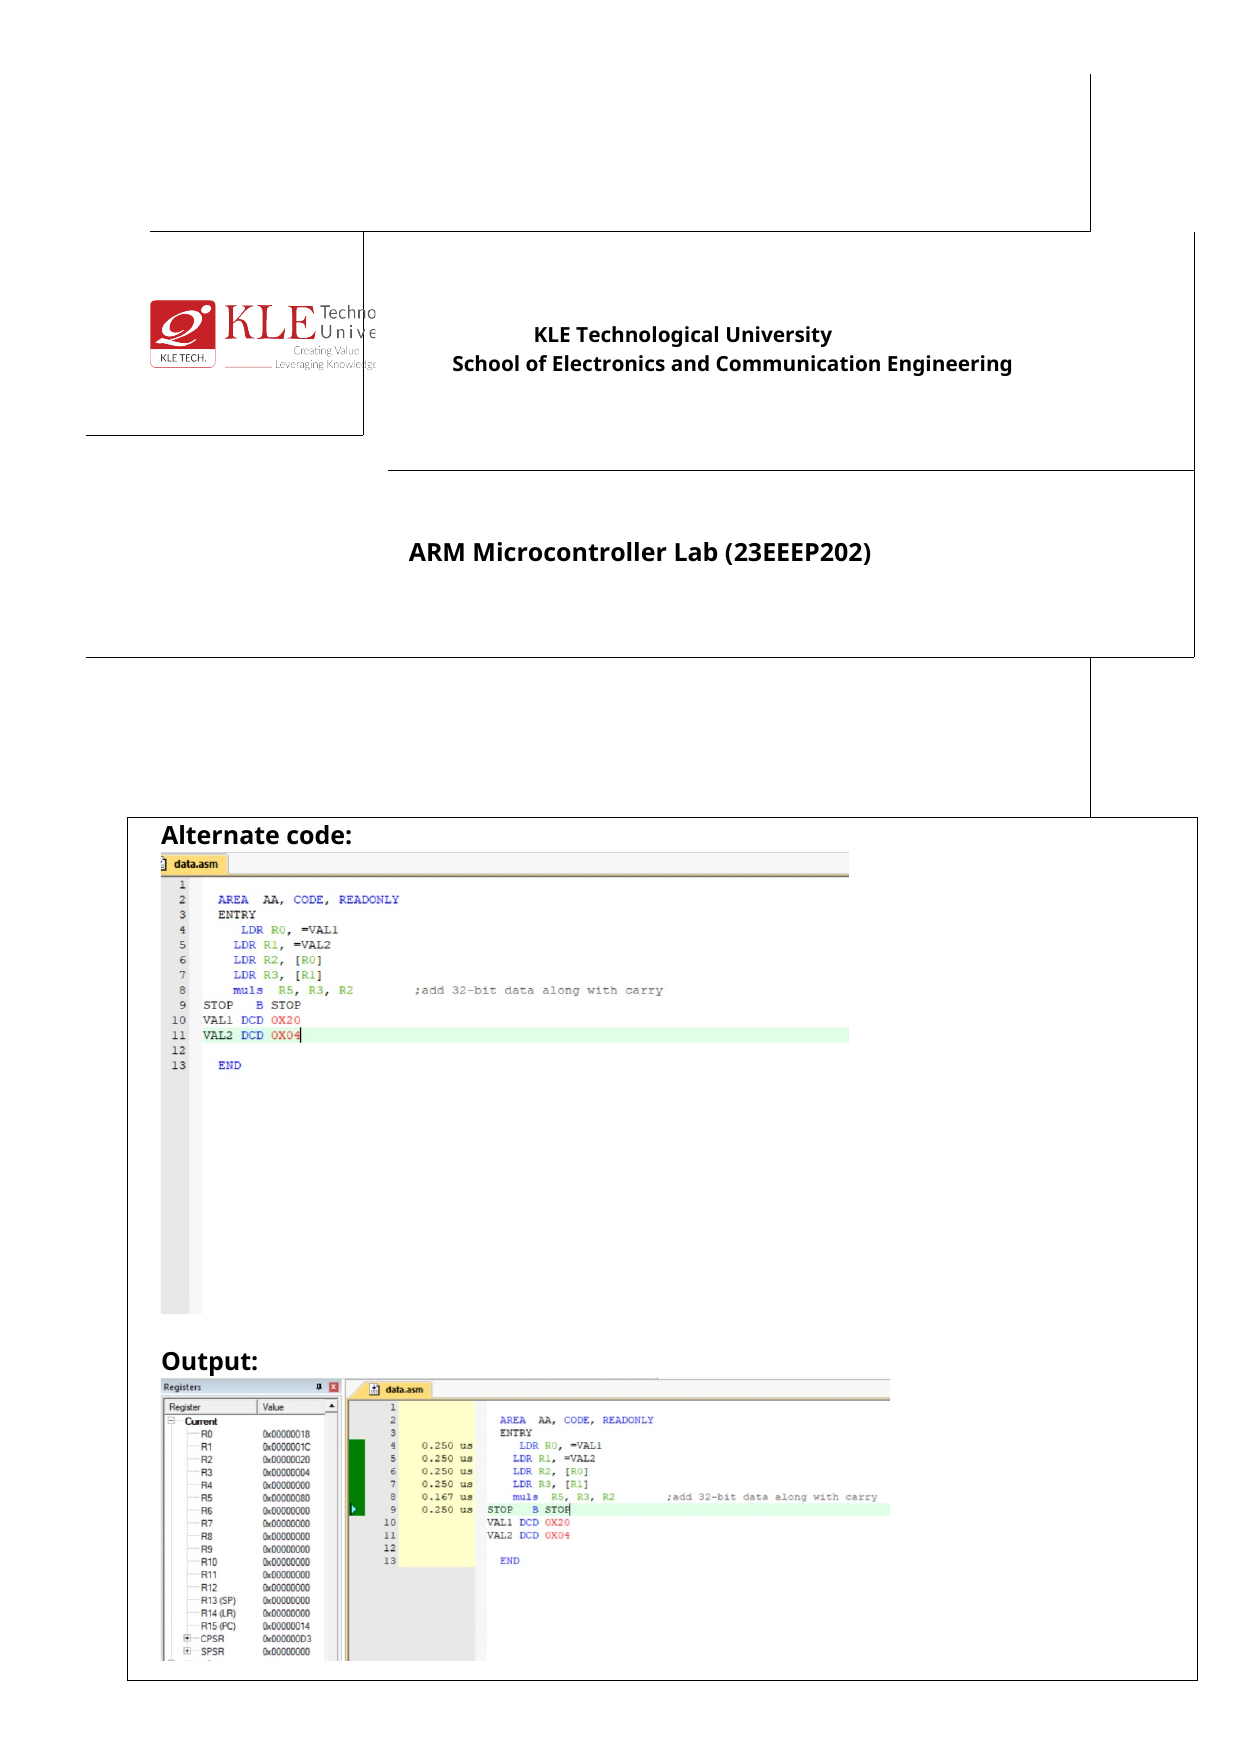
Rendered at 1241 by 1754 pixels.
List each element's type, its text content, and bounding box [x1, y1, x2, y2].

table_header Alternate code: Output: [128, 818, 1197, 1680]
